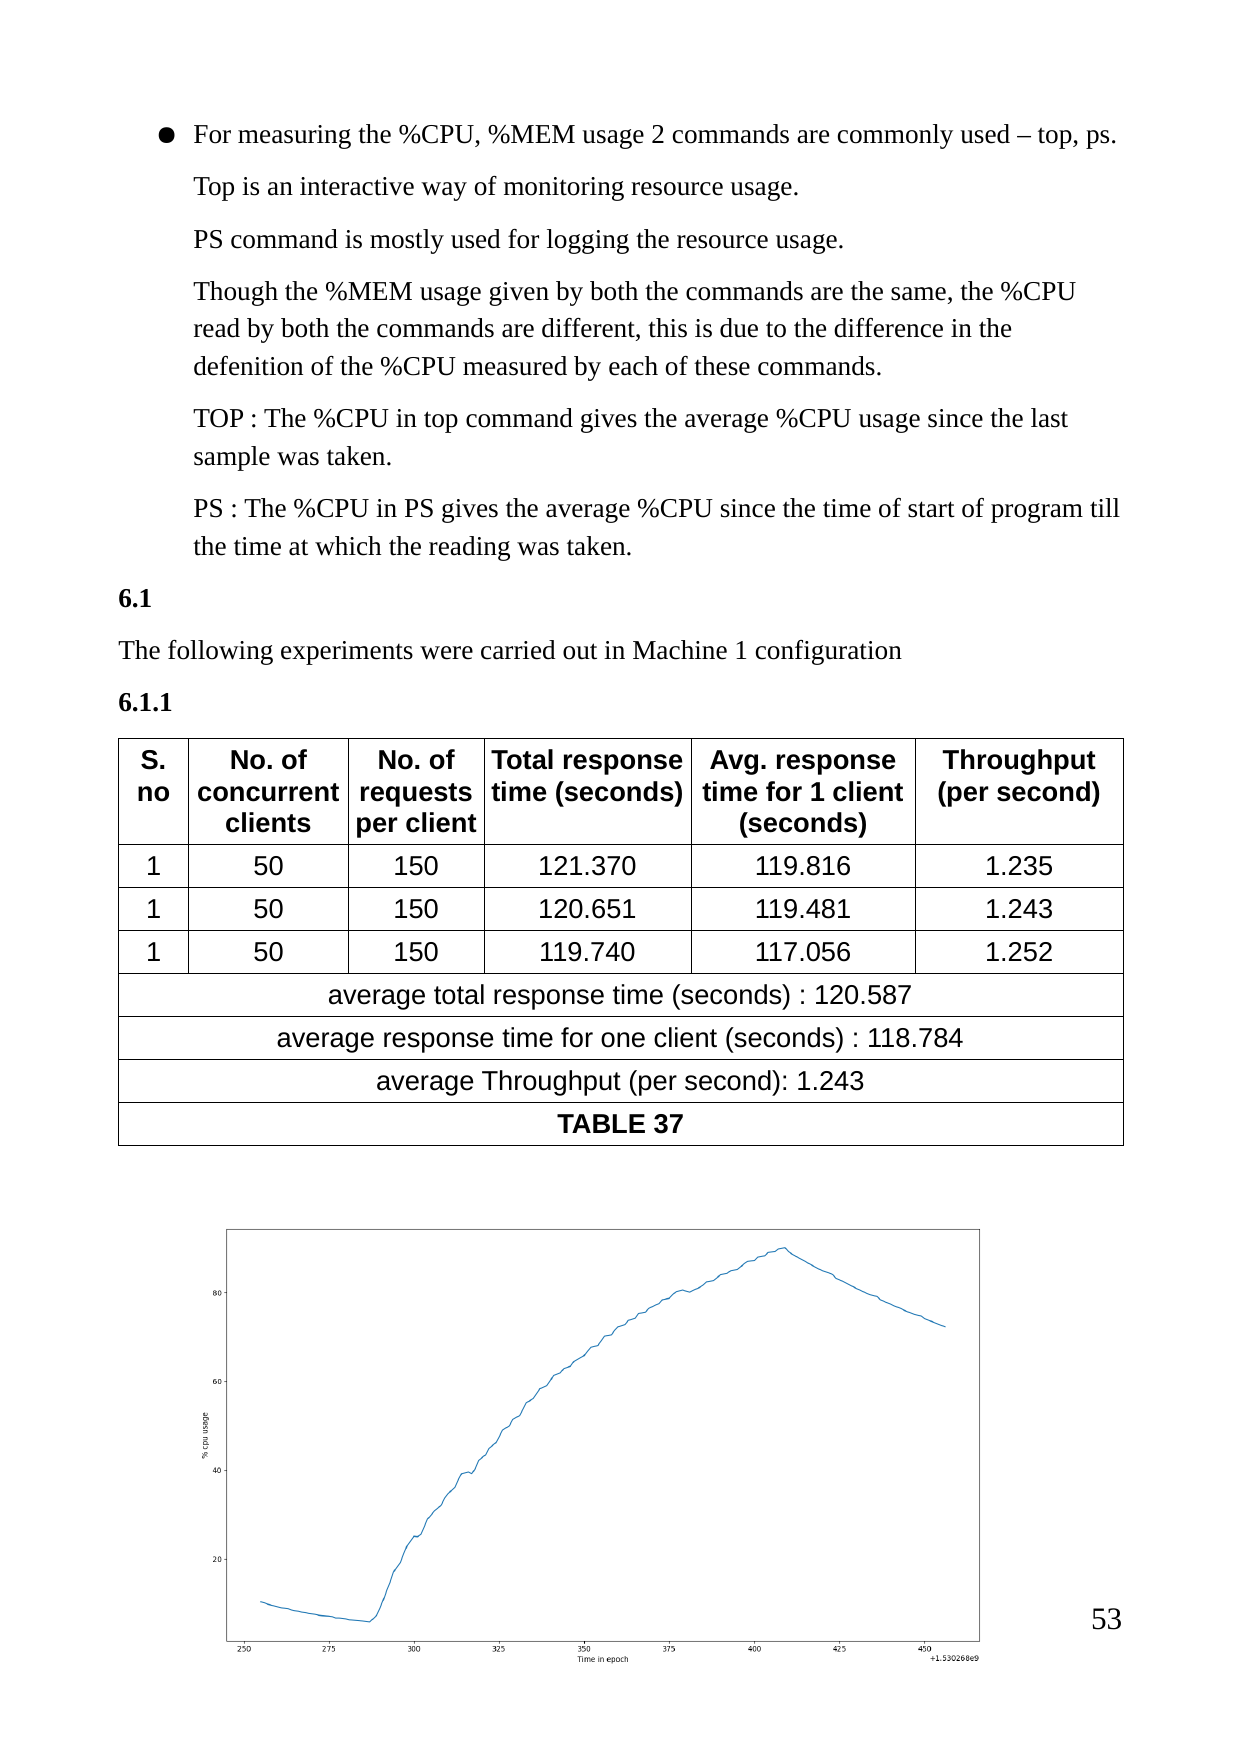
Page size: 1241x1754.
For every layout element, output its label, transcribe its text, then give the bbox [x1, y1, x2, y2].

table_cell 50 [189, 931, 348, 973]
table_cell average Throughput (per second): 1.243 [119, 1060, 1123, 1102]
table_cell 1 [119, 888, 188, 930]
table_header Throughput (per second) [916, 739, 1123, 844]
picture [113, 1181, 1076, 1683]
list PS command is mostly used for logging the resource usage. [156, 222, 1122, 254]
table_cell 1 [119, 931, 188, 973]
table_cell 50 [189, 888, 348, 930]
table_cell 121.370 [485, 845, 691, 887]
table_cell 119.740 [485, 931, 691, 973]
table_cell 1.252 [916, 931, 1123, 973]
list Top is an interactive way of monitoring resource usage. [156, 170, 1122, 202]
table_cell 150 [349, 931, 484, 973]
list TOP : The %CPU in top command gives the average %CPU usage since the last sample was taken. [156, 402, 1122, 471]
table_header No. of concurrent clients [189, 739, 348, 844]
table_header No. of requests per client [349, 739, 484, 844]
text 6.1.1 [118, 686, 1122, 717]
table_cell 50 [189, 845, 348, 887]
table_cell 150 [349, 845, 484, 887]
table_cell 119.481 [692, 888, 915, 930]
table_header S. no [119, 739, 188, 844]
table_cell 150 [349, 888, 484, 930]
table_cell 1 [119, 845, 188, 887]
text The following experiments were carried out in Machine 1 configuration [118, 634, 1122, 665]
table_header Avg. response time for 1 client (seconds) [692, 739, 915, 844]
table_cell 1.235 [916, 845, 1123, 887]
list For measuring the %CPU, %MEM usage 2 commands are commonly used – top, ps. [156, 118, 1122, 149]
table_cell average total response time (seconds) : 120.587 [119, 974, 1123, 1016]
table_cell 119.816 [692, 845, 915, 887]
list PS : The %CPU in PS gives the average %CPU since the time of start of program till the time at which the reading was taken. [156, 492, 1122, 561]
table_cell 117.056 [692, 931, 915, 973]
text 6.1 [118, 582, 1122, 613]
list Though the %MEM usage given by both the commands are the same, the %CPU read by both the commands are different, this is due to the difference in the defenition of the %CPU measured by each of these commands. [156, 275, 1122, 381]
table_cell TABLE 37 [119, 1103, 1123, 1145]
table_header Total response time (seconds) [485, 739, 691, 844]
table_cell 1.243 [916, 888, 1123, 930]
table_cell average response time for one client (seconds) : 118.784 [119, 1017, 1123, 1059]
table_cell 120.651 [485, 888, 691, 930]
